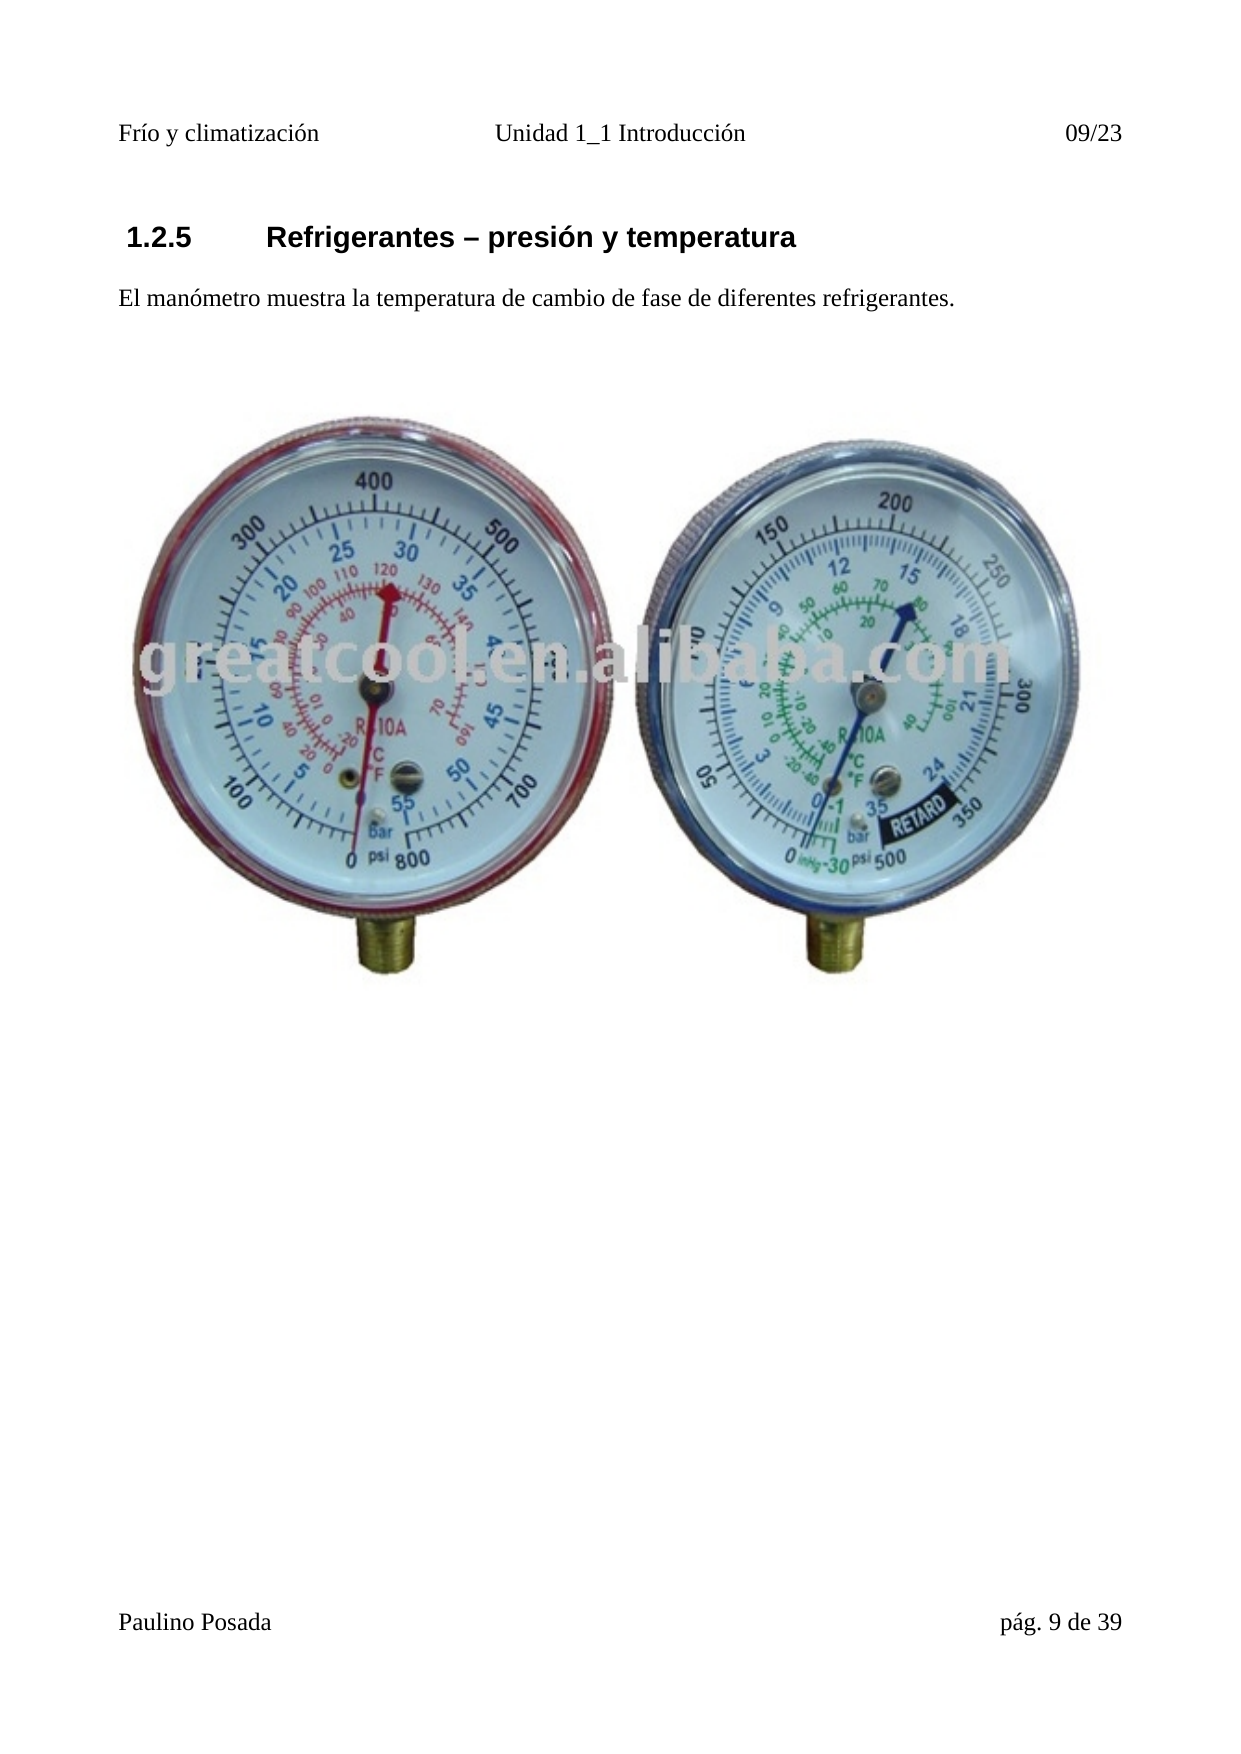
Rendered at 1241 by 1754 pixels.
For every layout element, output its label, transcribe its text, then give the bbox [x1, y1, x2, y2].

subtitle Refrigerantes – presión y temperatura [118, 220, 1122, 253]
picture [118, 340, 1122, 1010]
text El manómetro muestra la temperatura de cambio de fase de diferentes refrigerantes. [118, 283, 1122, 312]
